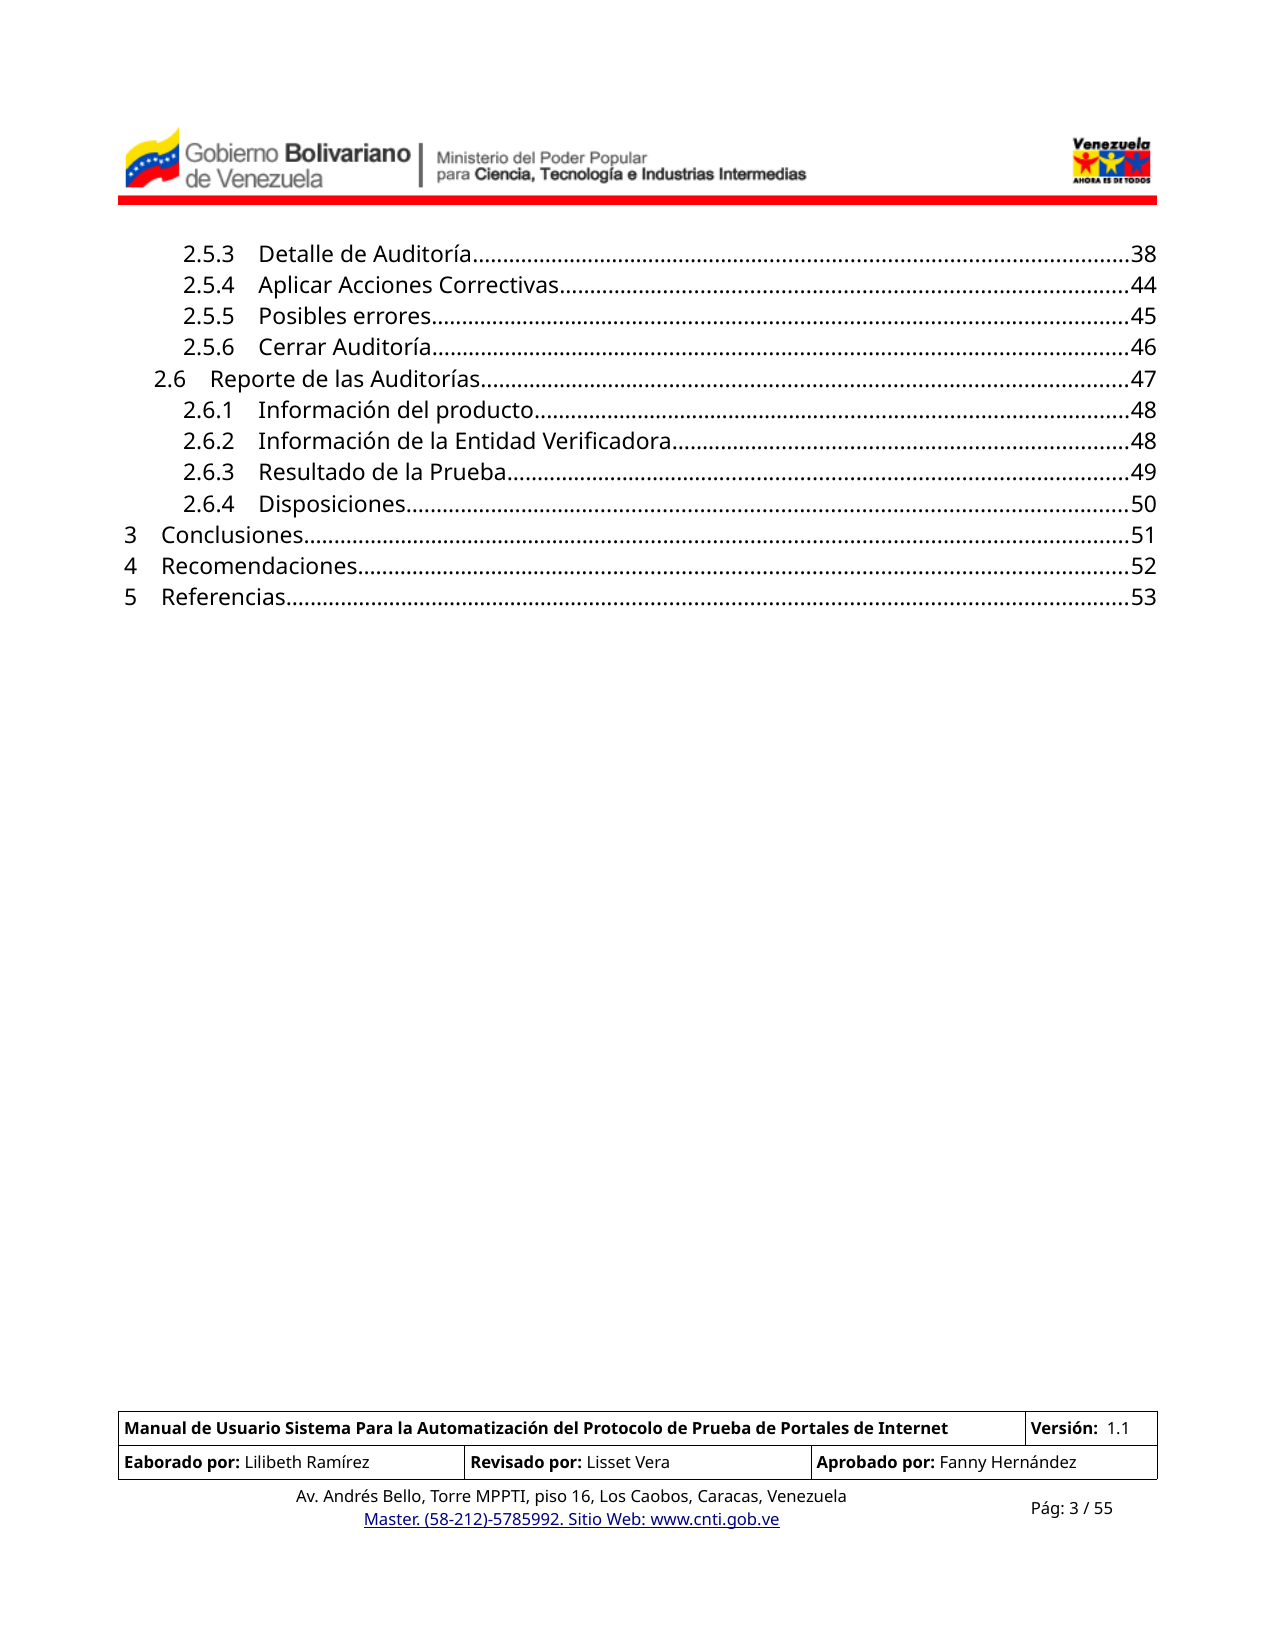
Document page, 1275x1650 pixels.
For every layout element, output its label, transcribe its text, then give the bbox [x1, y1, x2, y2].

text 2.6.2 Información de la Entidad Verificadora 48 [177, 425, 1157, 456]
picture [118, 119, 1157, 205]
text 2.6.1 Información del producto 48 [177, 394, 1157, 425]
text 2.5.3 Detalle de Auditoría 38 [177, 238, 1157, 269]
text 5 Referencias 53 [118, 581, 1157, 613]
text 2.5.6 Cerrar Auditoría 46 [177, 331, 1157, 363]
text 2.6 Reporte de las Auditorías 47 [148, 363, 1157, 394]
text 2.5.5 Posibles errores 45 [177, 300, 1157, 331]
text 3 Conclusiones 51 [118, 519, 1157, 550]
text 2.6.4 Disposiciones 50 [177, 488, 1157, 519]
text 4 Recomendaciones 52 [118, 550, 1157, 581]
text 2.6.3 Resultado de la Prueba 49 [177, 456, 1157, 488]
text 2.5.4 Aplicar Acciones Correctivas 44 [177, 269, 1157, 300]
